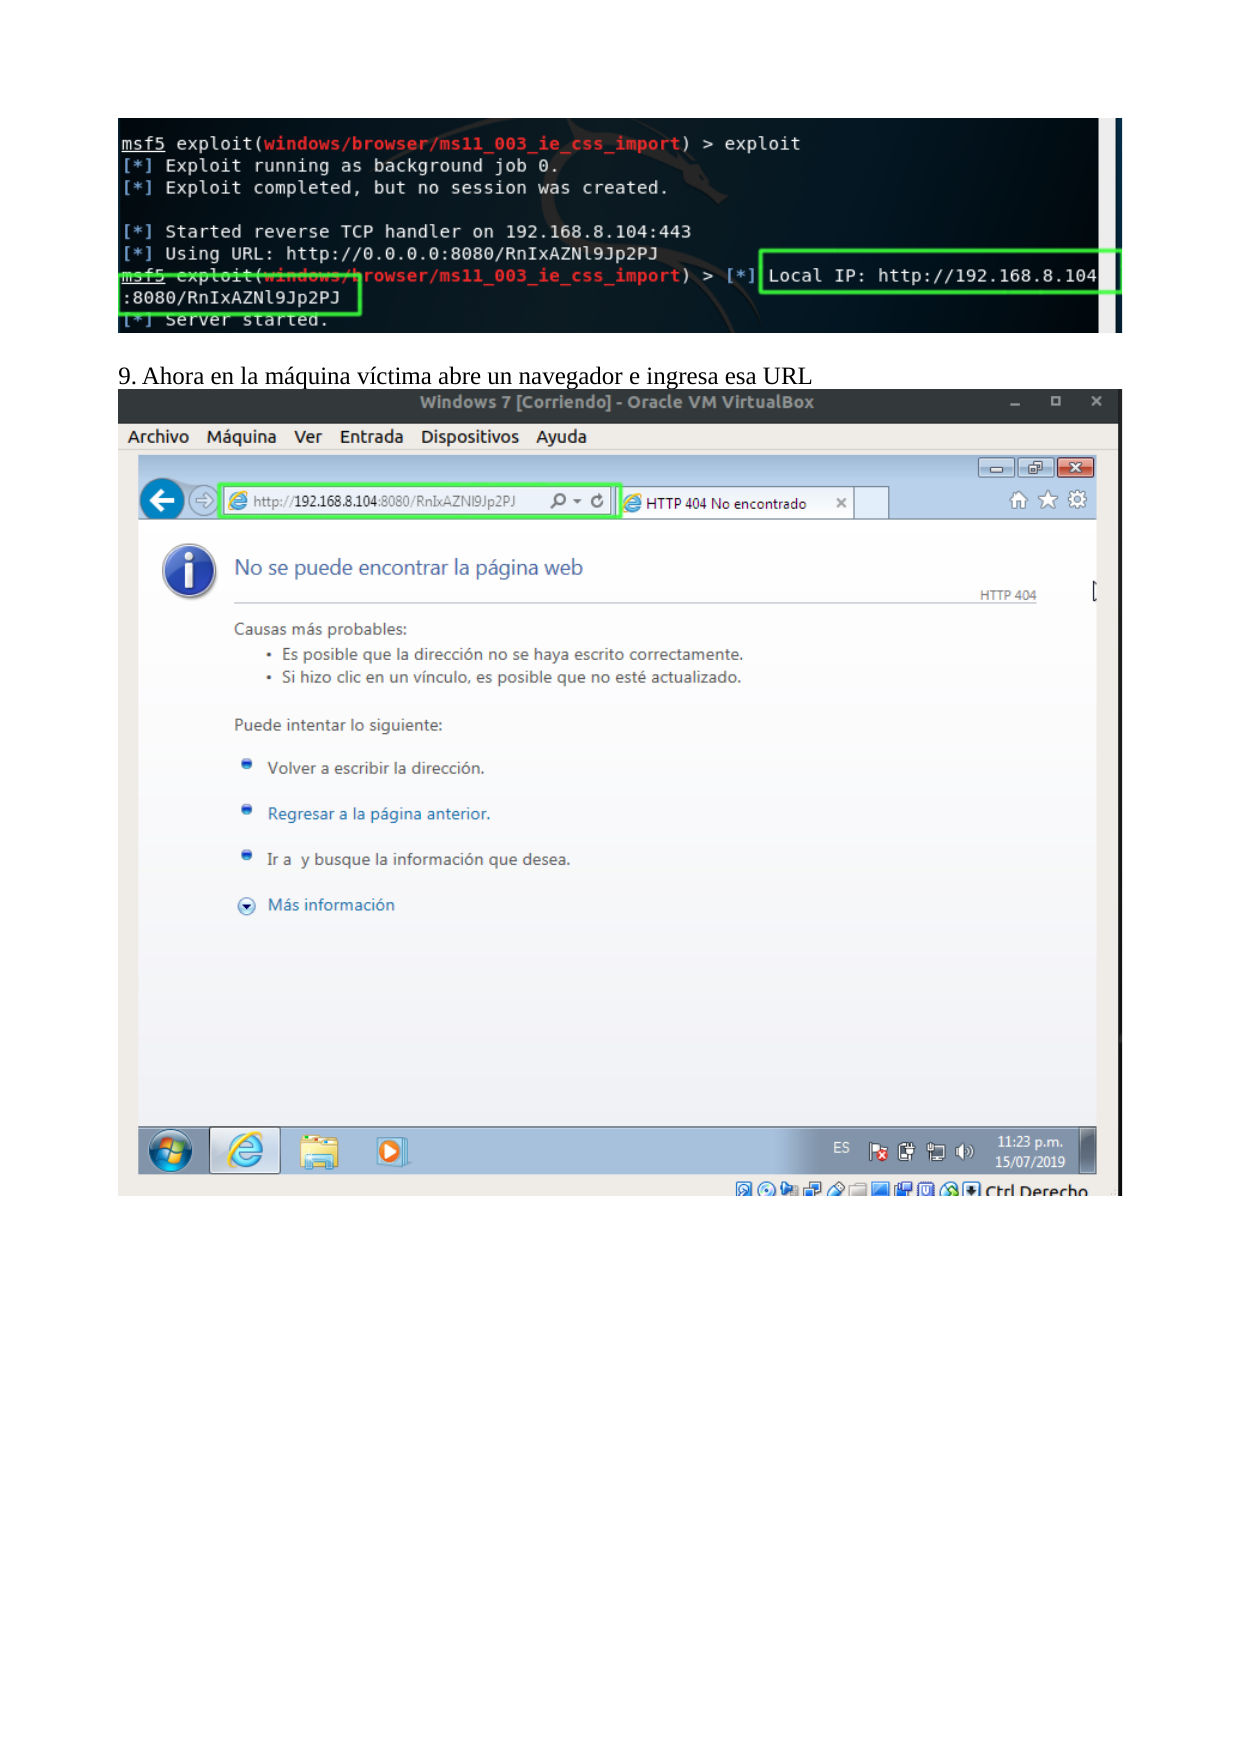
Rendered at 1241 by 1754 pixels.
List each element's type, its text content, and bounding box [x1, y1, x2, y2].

text 9. Ahora en la máquina víctima abre un navegador e ingresa esa URL [118, 361, 1122, 389]
picture [118, 118, 1123, 333]
picture [118, 389, 1123, 1196]
